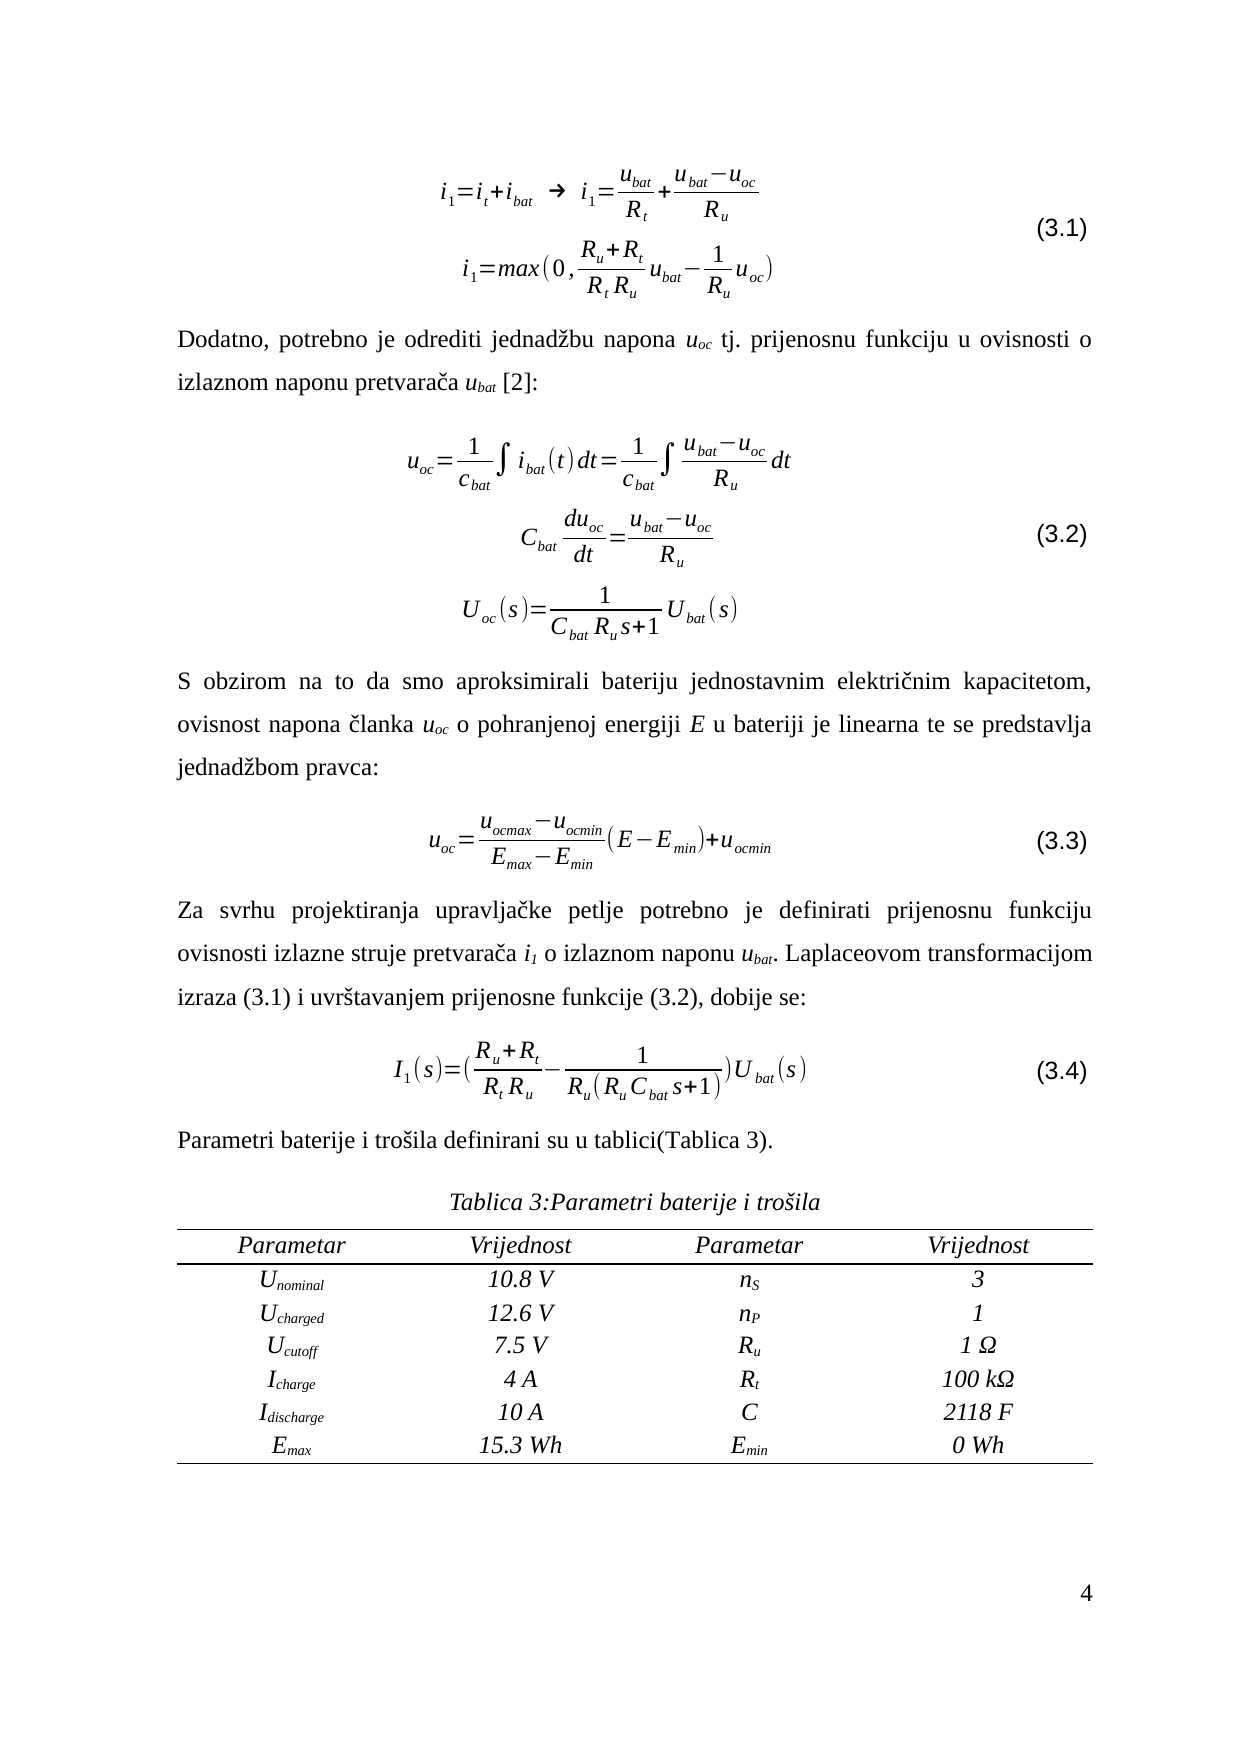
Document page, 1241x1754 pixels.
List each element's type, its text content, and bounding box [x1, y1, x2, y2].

table_header Parametar [635, 1230, 864, 1263]
table_header Vrijednost [864, 1230, 1093, 1263]
table_cell Ucharged [177, 1298, 406, 1331]
table_cell Emin [635, 1430, 864, 1463]
table_cell 1 Ω [864, 1331, 1093, 1364]
table_header [177, 801, 1022, 883]
table_cell Idischarge [177, 1397, 406, 1430]
text Dodatno, potrebno je odrediti jednadžbu napona uoc tj. prijenosnu funkciju u ovisnosti o izlaznom naponu pretvarača ubat [2]: [177, 324, 1093, 396]
table_cell 7.5 V [406, 1331, 635, 1364]
table_header (3.2) [1022, 416, 1093, 654]
table_header Parametar [177, 1230, 406, 1263]
table_cell 10 A [406, 1397, 635, 1430]
text Parametri baterije i trošila definirani su u tablici(Tablica 3). [177, 1126, 1093, 1154]
table_cell Emax [177, 1430, 406, 1463]
table_header (3.1) [1022, 148, 1093, 312]
table_header [177, 148, 1022, 312]
table_cell 12.6 V [406, 1298, 635, 1331]
table_cell C [635, 1397, 864, 1430]
table_header [177, 1031, 1022, 1113]
table_cell 10.8 V [406, 1265, 635, 1298]
table_header [177, 416, 1022, 654]
table_cell 100 kΩ [864, 1364, 1093, 1397]
table_cell 1 [864, 1298, 1093, 1331]
table_cell 4 A [406, 1364, 635, 1397]
table_cell 3 [864, 1265, 1093, 1298]
text S obzirom na to da smo aproksimirali bateriju jednostavnim električnim kapacitetom, ovisnost napona članka uoc o pohranjenoj energiji E u bateriji je linearna te se predstavlja jednadžbom pravca: [177, 666, 1093, 781]
table_header (3.3) [1022, 801, 1093, 883]
table_header Vrijednost [406, 1230, 635, 1263]
table_cell Ucutoff [177, 1331, 406, 1364]
table_cell nS [635, 1265, 864, 1298]
table_header (3.4) [1022, 1031, 1093, 1113]
table_cell 0 Wh [864, 1430, 1093, 1463]
table_cell nP [635, 1298, 864, 1331]
text Za svrhu projektiranja upravljačke petlje potrebno je definirati prijenosnu funkciju ovisnosti izlazne struje pretvarača i1 o izlaznom naponu ubat. Laplaceovom transformacijom izraza (3.1) i uvrštavanjem prijenosne funkcije (3.2), dobije se: [177, 895, 1093, 1010]
table_cell Unominal [177, 1265, 406, 1298]
table_cell 15.3 Wh [406, 1430, 635, 1463]
table_cell Ru [635, 1331, 864, 1364]
table_cell Rt [635, 1364, 864, 1397]
table_cell Icharge [177, 1364, 406, 1397]
text Tablica 3:Parametri baterije i trošila [177, 1187, 1093, 1216]
table_cell 2118 F [864, 1397, 1093, 1430]
